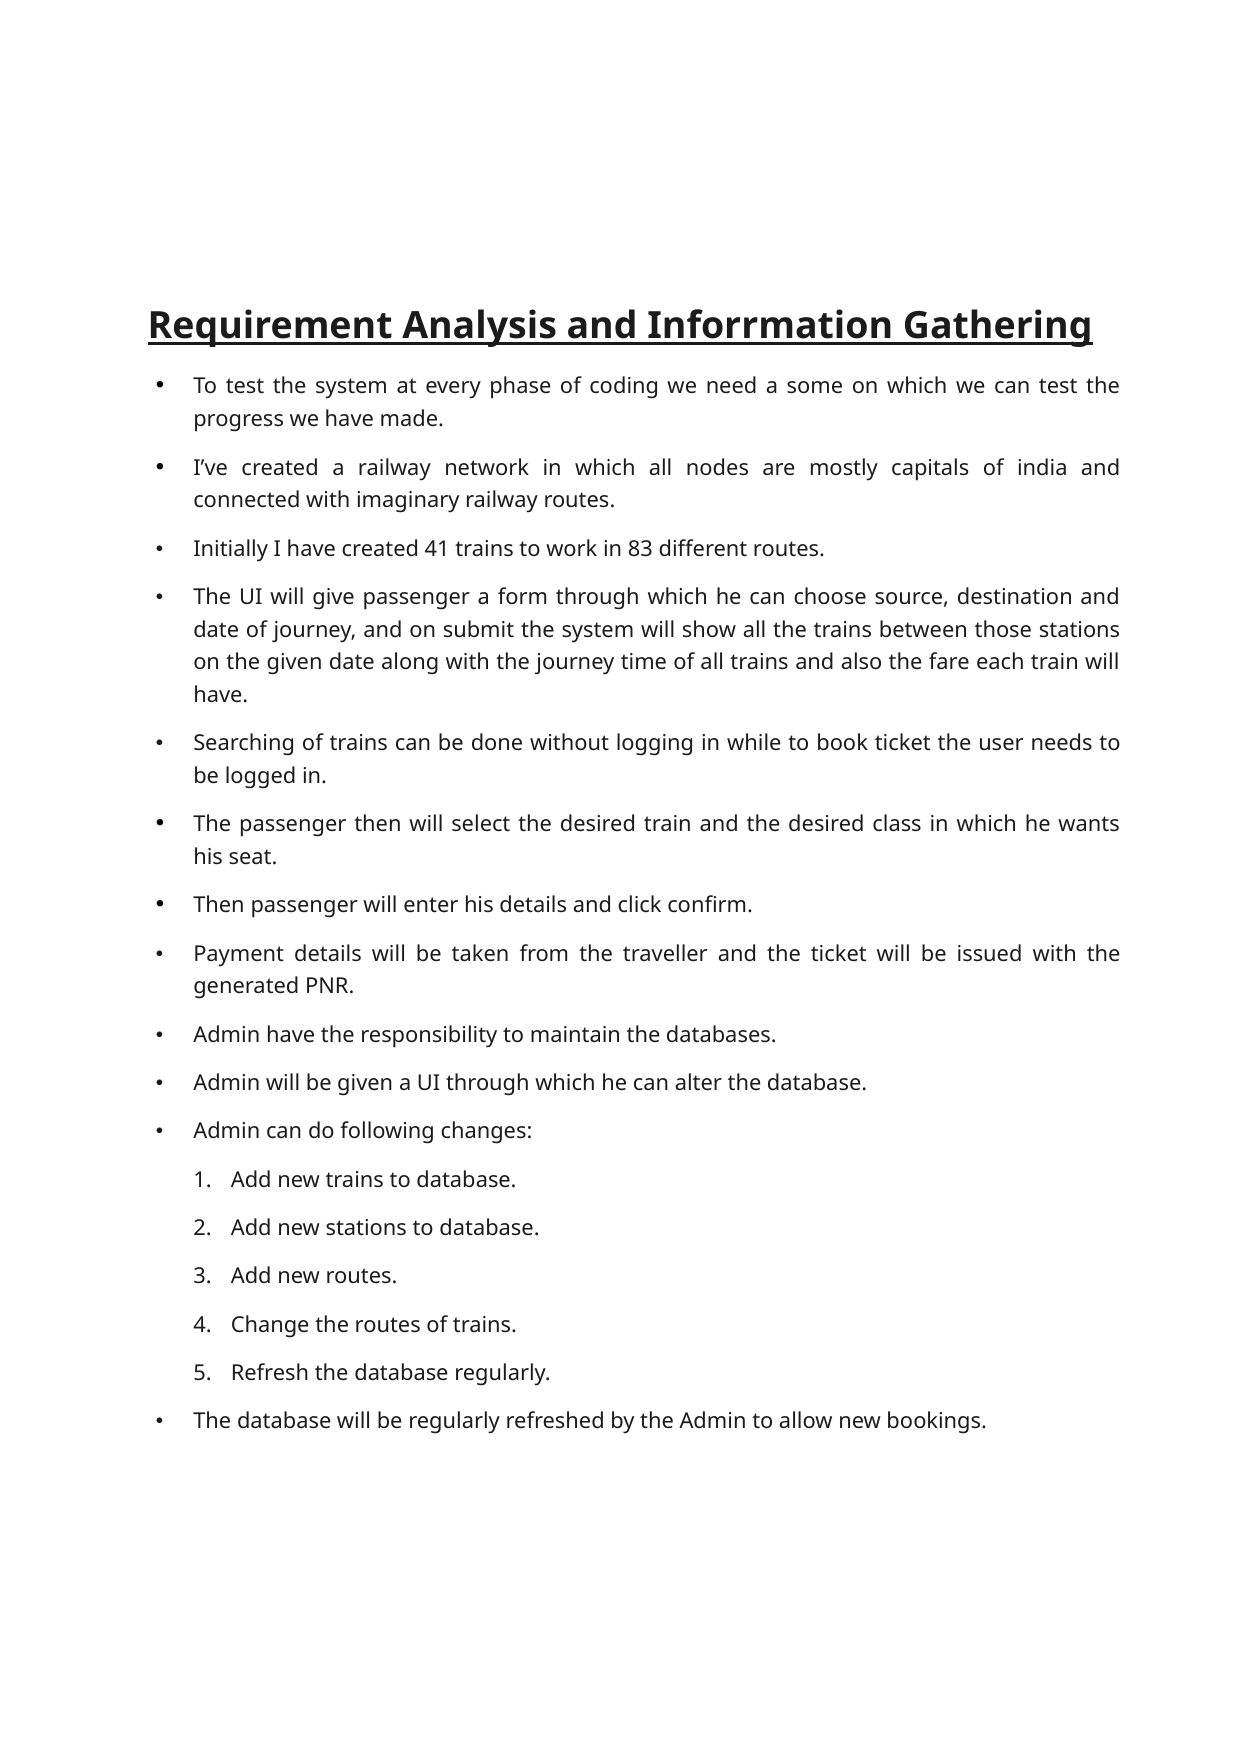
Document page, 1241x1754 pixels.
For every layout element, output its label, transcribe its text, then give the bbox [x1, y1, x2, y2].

list Refresh the database regularly. [193, 1357, 1122, 1387]
list Payment details will be taken from the traveller and the ticket will be issued with the generated PNR. [156, 938, 1122, 1000]
list The database will be regularly refreshed by the Admin to allow new bookings. [156, 1406, 1122, 1435]
subtitle Requirement Analysis and Inforrmation Gathering [118, 299, 1122, 350]
list Admin will be given a UI through which he can alter the database. [156, 1067, 1122, 1097]
list Change the routes of trains. [193, 1309, 1122, 1339]
list Add new stations to database. [193, 1212, 1122, 1242]
list Then passenger will enter his details and click confirm. [156, 889, 1122, 919]
list Initially I have created 41 trains to work in 83 different routes. [156, 533, 1122, 562]
list The passenger then will select the desired train and the desired class in which he wants his seat. [156, 808, 1122, 871]
list Searching of trains can be done without logging in while to book ticket the user needs to be logged in. [156, 727, 1122, 790]
list I’ve created a railway network in which all nodes are mostly capitals of india and connected with imaginary railway routes. [156, 452, 1122, 514]
list Add new trains to database. [193, 1164, 1122, 1194]
list Admin have the responsibility to maintain the databases. [156, 1019, 1122, 1049]
list The UI will give passenger a form through which he can choose source, destination and date of journey, and on submit the system will show all the trains between those stations on the given date along with the journey time of all trains and also the fare each train will have. [156, 581, 1122, 709]
list Admin can do following changes: [156, 1116, 1122, 1145]
list To test the system at every phase of coding we need a some on which we can test the progress we have made. [156, 371, 1122, 433]
list Add new routes. [193, 1261, 1122, 1290]
